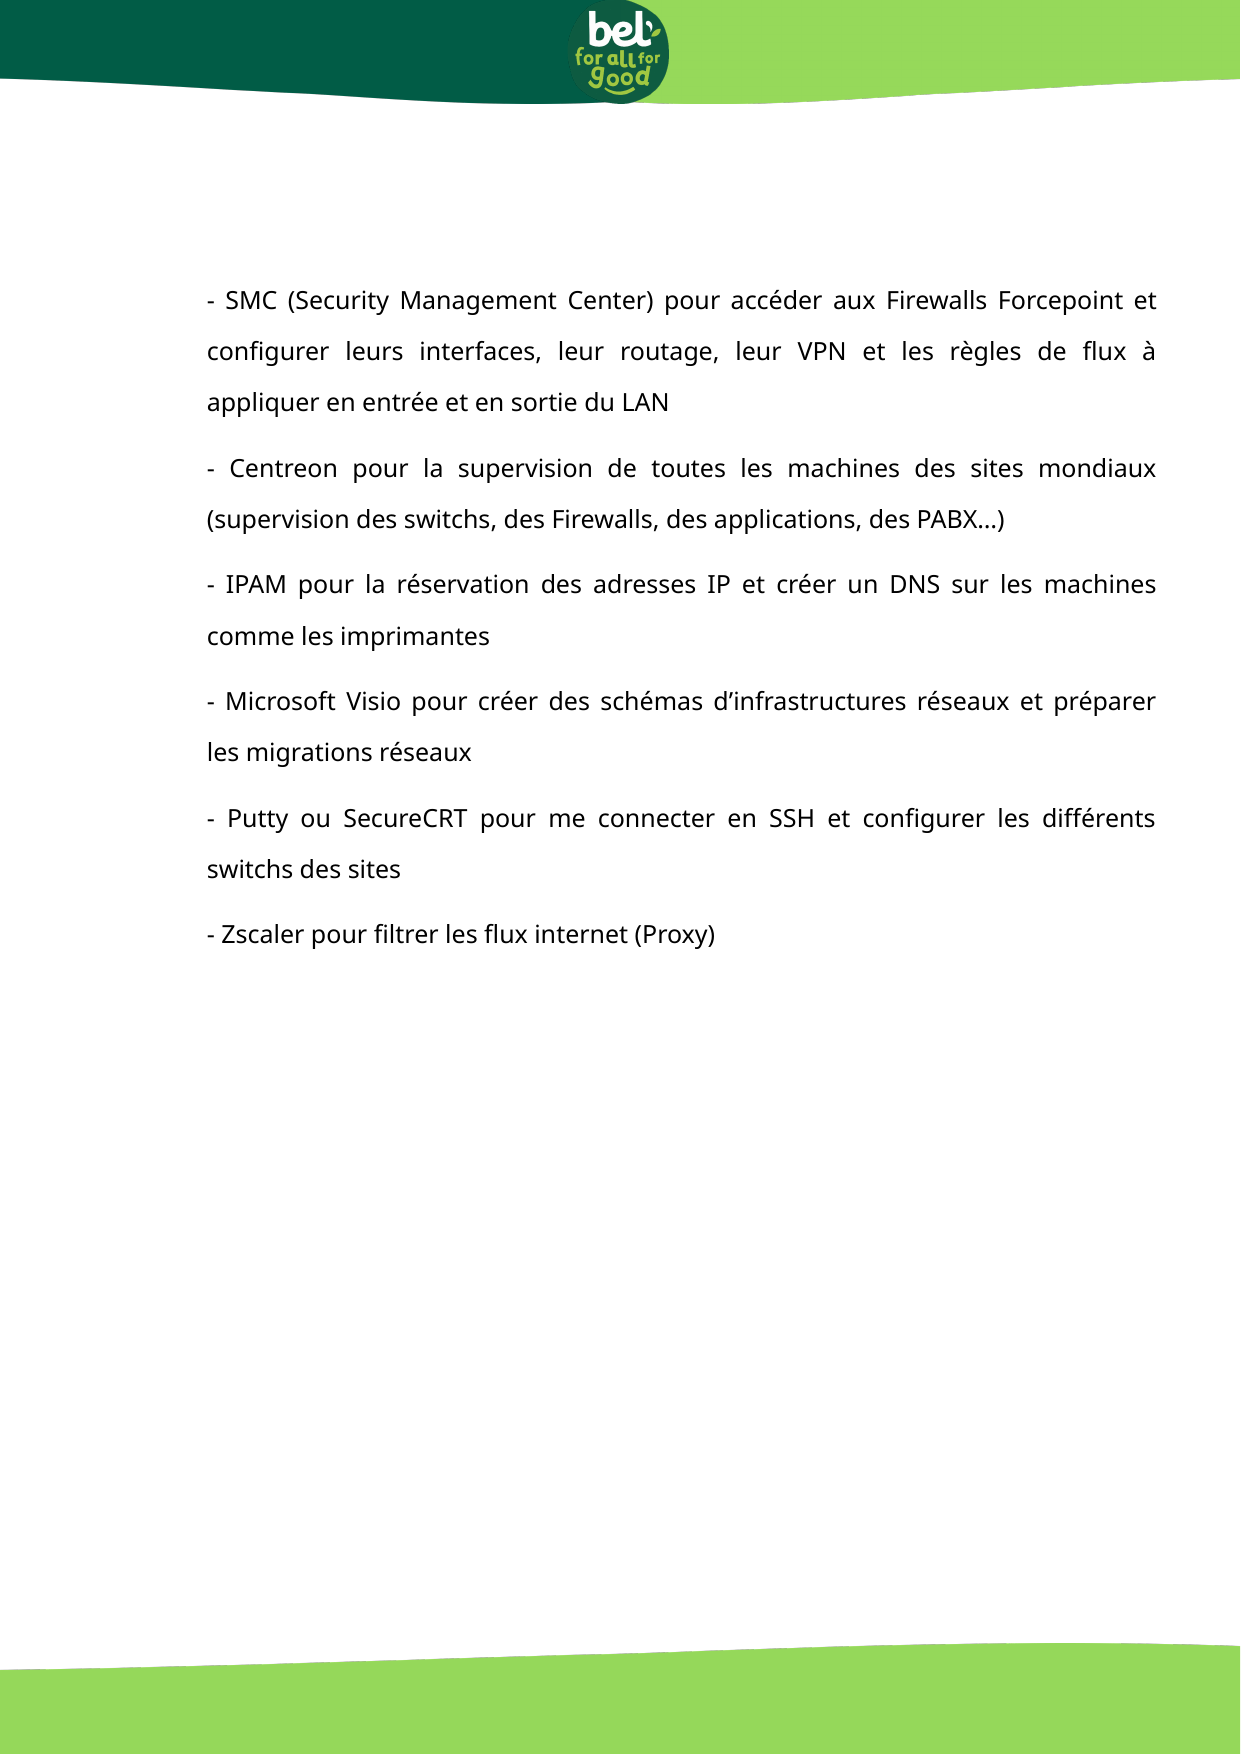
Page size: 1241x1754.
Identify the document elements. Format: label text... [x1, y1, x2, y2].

picture [0, 0, 1240, 104]
text - Zscaler pour filtrer les flux internet (Proxy) [177, 870, 1181, 951]
text - IPAM pour la réservation des adresses IP et créer un DNS sur les machines comme les imprimantes [177, 520, 1181, 636]
picture [0, 1643, 1241, 1754]
text - Putty ou SecureCRT pour me connecter en SSH et configurer les différents switchs des sites [177, 753, 1181, 870]
text - Microsoft Visio pour créer des schémas d’infrastructures réseaux et préparer les migrations réseaux [177, 636, 1181, 753]
text - SMC (Security Management Center) pour accéder aux Firewalls Forcepoint et configurer leurs interfaces, leur routage, leur VPN et les règles de flux à appliquer en entrée et en sortie du LAN [177, 235, 1181, 403]
text - Centreon pour la supervision de toutes les machines des sites mondiaux (supervision des switchs, des Firewalls, des applications, des PABX…) [177, 403, 1181, 520]
